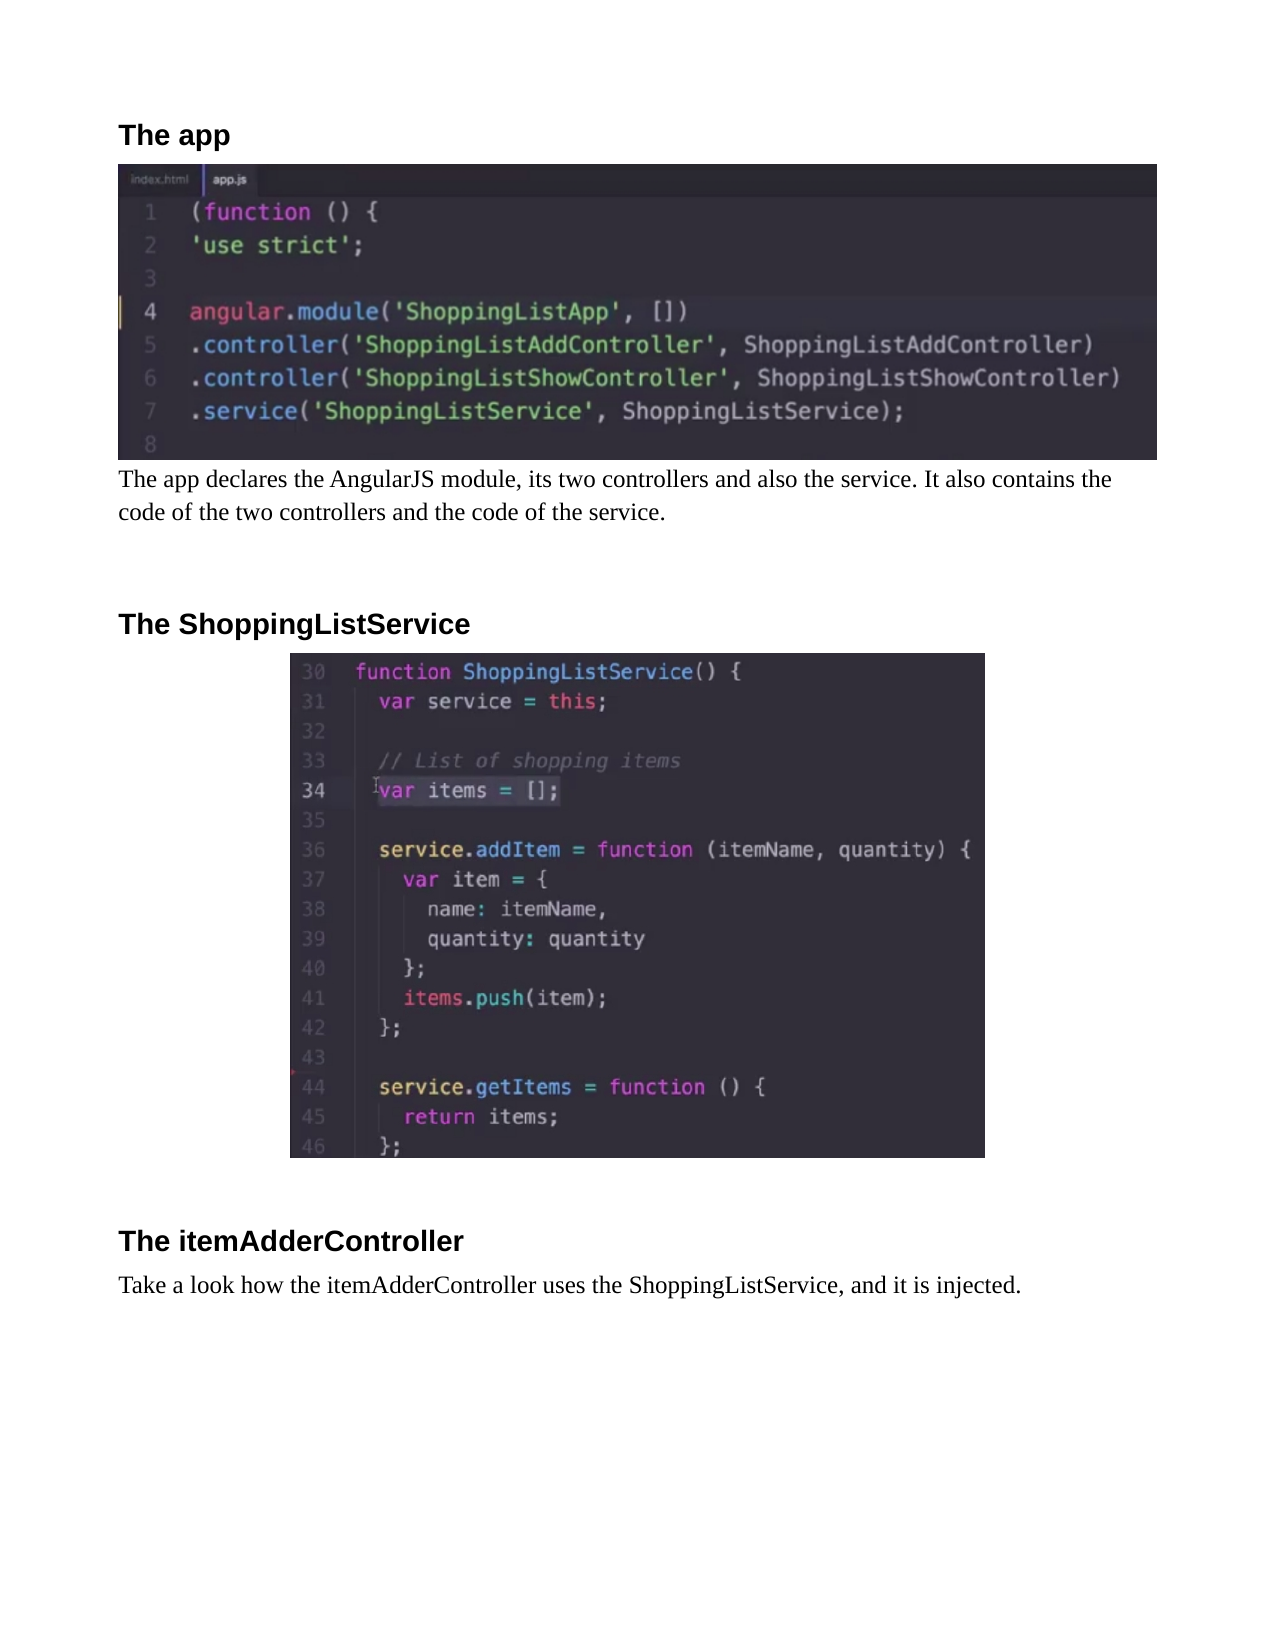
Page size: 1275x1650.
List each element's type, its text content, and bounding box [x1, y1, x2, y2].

text Take a look how the itemAdderController uses the ShoppingListService, and it is injected. [118, 1270, 1157, 1299]
subtitle The ShoppingListService [118, 607, 1157, 641]
text The app declares the AngularJS module, its two controllers and also the service. It also contains the code of the two controllers and the code of the service. [118, 460, 1157, 526]
picture [290, 653, 985, 1158]
subtitle The itemAdderController [118, 1224, 1157, 1258]
picture [118, 164, 1157, 460]
subtitle The app [118, 118, 1157, 152]
